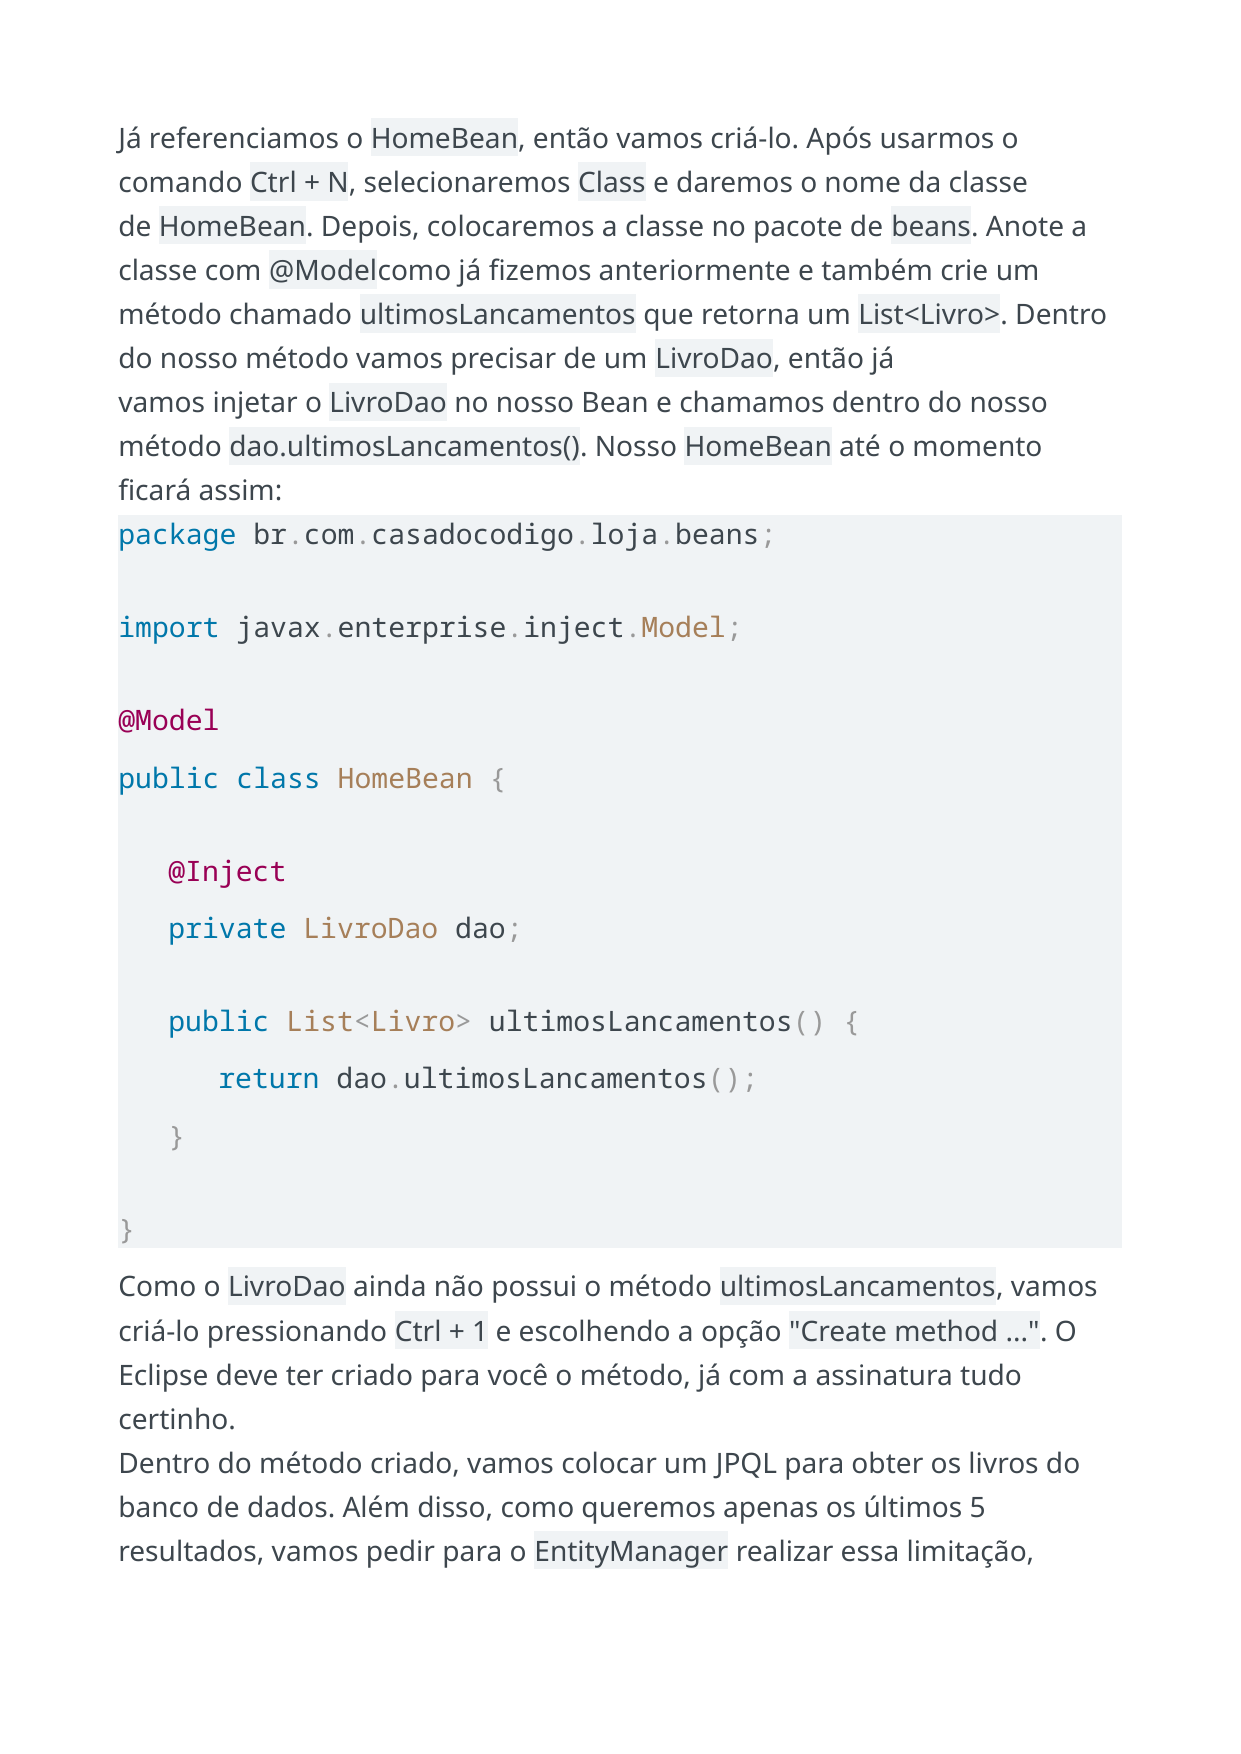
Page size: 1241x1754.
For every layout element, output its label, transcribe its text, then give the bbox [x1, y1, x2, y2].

text public class HomeBean { [118, 758, 1122, 796]
text @Model [118, 701, 1122, 739]
text Já referenciamos o HomeBean, então vamos criá-lo. Após usarmos o comando Ctrl + N, selecionaremos Class e daremos o nome da classe de HomeBean. Depois, colocaremos a classe no pacote de beans. Anote a classe com @Modelcomo já fizemos anteriormente e também crie um método chamado ultimosLancamentos que retorna um List<Livro>. Dentro do nosso método vamos precisar de um LivroDao, então já vamos injetar o LivroDao no nosso Bean e chamamos dentro do nosso método dao.ultimosLancamentos(). Nosso HomeBean até o momento ficará assim: [118, 118, 1122, 509]
text Dentro do método criado, vamos colocar um JPQL para obter os livros do banco de dados. Além disso, como queremos apenas os últimos 5 resultados, vamos pedir para o EntityManager realizar essa limitação, [118, 1443, 1122, 1569]
text } [118, 1209, 1122, 1248]
text import javax.enterprise.inject.Model; [118, 608, 1122, 646]
text @Inject [118, 851, 1122, 889]
text package br.com.casadocodigo.loja.beans; [118, 515, 1122, 553]
text } [118, 1116, 1122, 1155]
text private LivroDao dao; [118, 908, 1122, 947]
text public List<Livro> ultimosLancamentos() { [118, 1001, 1122, 1040]
text return dao.ultimosLancamentos(); [118, 1059, 1122, 1097]
text Como o LivroDao ainda não possui o método ultimosLancamentos, vamos criá-lo pressionando Ctrl + 1 e escolhendo a opção "Create method ...". O Eclipse deve ter criado para você o método, já com a assinatura tudo certinho. [118, 1267, 1122, 1437]
